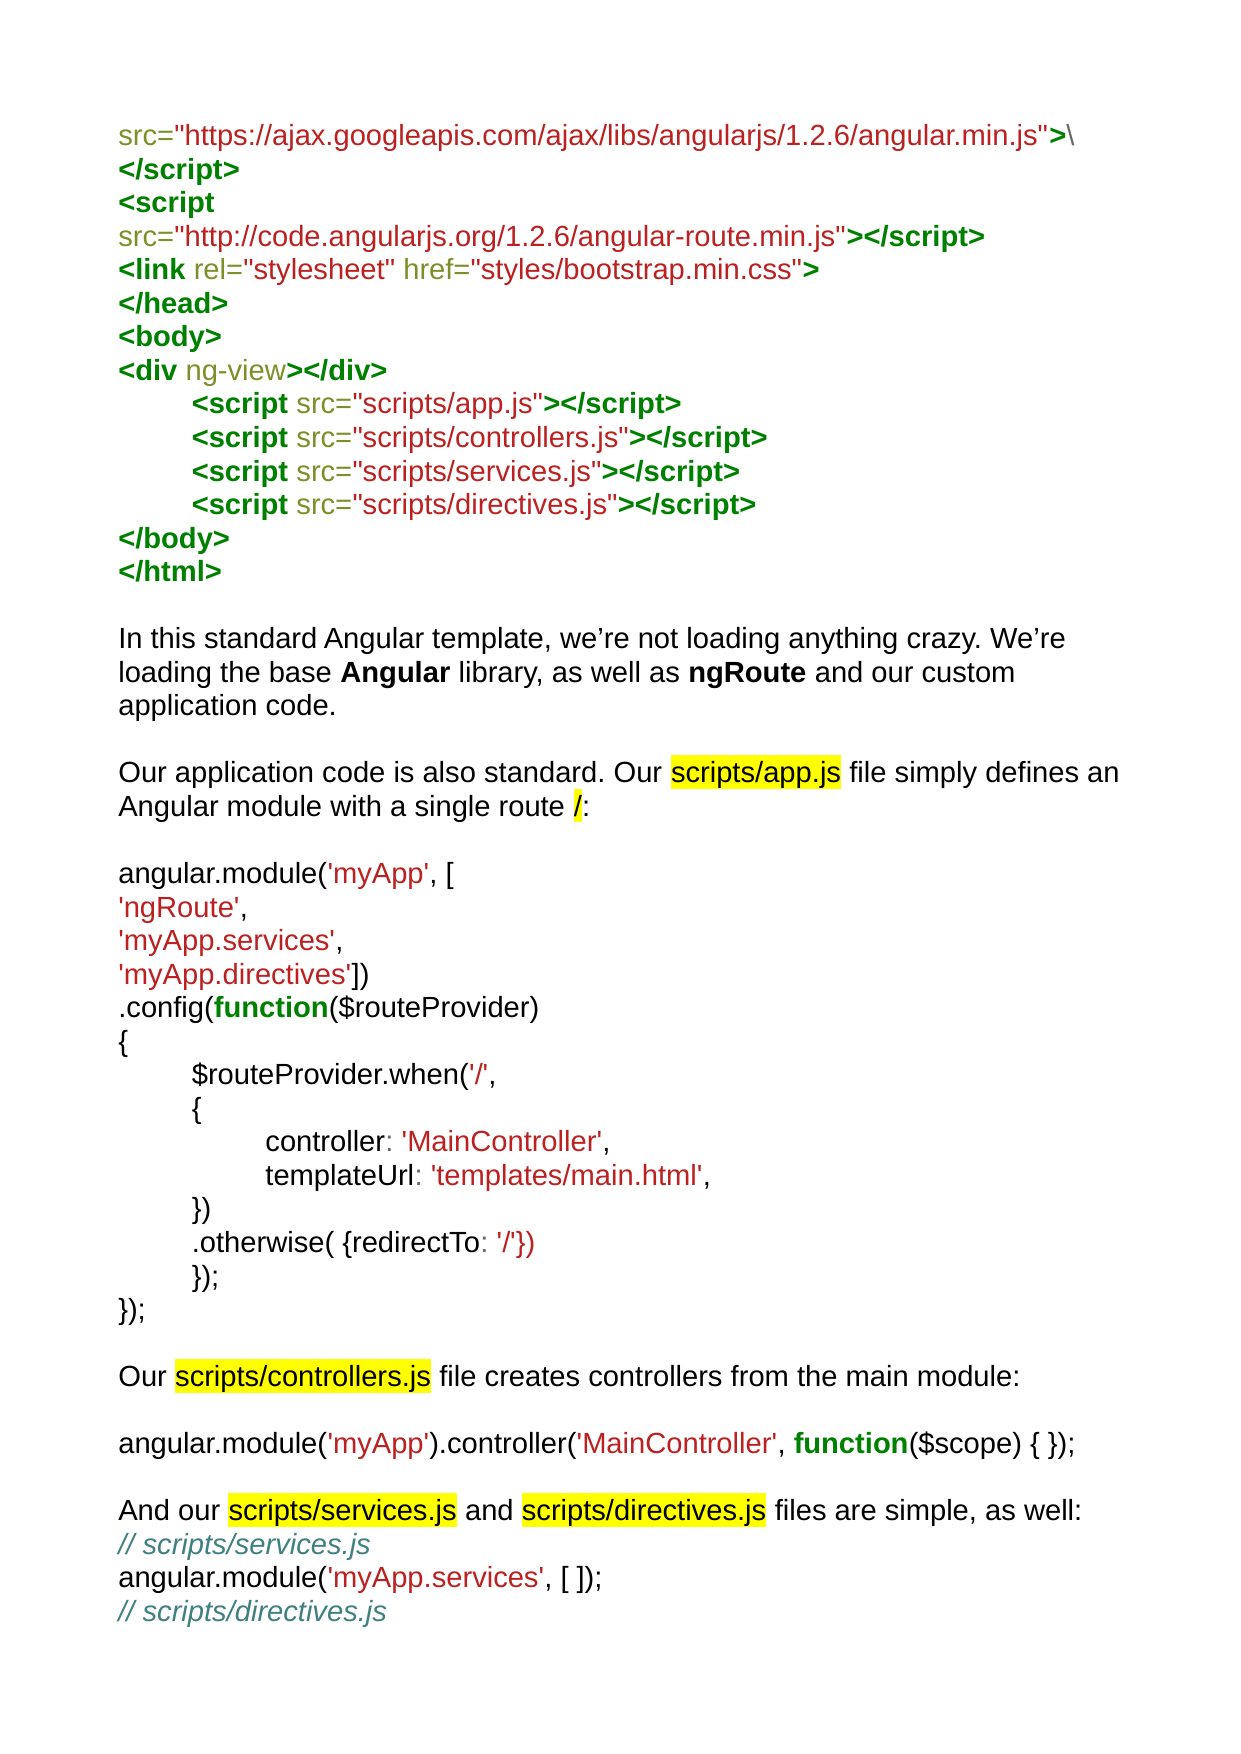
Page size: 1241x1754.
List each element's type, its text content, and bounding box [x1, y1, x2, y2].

text 'myApp.services', [118, 923, 1122, 957]
text templateUrl: 'templates/main.html', [118, 1158, 1122, 1191]
text </script> [118, 152, 1122, 185]
text { [118, 1024, 1122, 1057]
text angular.module('myApp.services', [ ]); [118, 1560, 1122, 1594]
text Our application code is also standard. Our scripts/app.js file simply defines an Angular module with a single route /: [118, 755, 1122, 822]
text </html> [118, 554, 1122, 588]
text In this standard Angular template, we’re not loading anything crazy. We’re loading the base Angular library, as well as ngRoute and our custom application code. [118, 621, 1122, 722]
text <link rel="stylesheet" href="styles/bootstrap.min.css"> [118, 252, 1122, 286]
text src="https://ajax.googleapis.com/ajax/libs/angularjs/1.2.6/angular.min.js">\ [118, 118, 1122, 152]
text { [118, 1091, 1122, 1124]
text </head> [118, 286, 1122, 319]
text // scripts/directives.js [118, 1594, 1122, 1627]
text }); [118, 1292, 1122, 1326]
text <script src="scripts/app.js"></script> [118, 386, 1122, 420]
text angular.module('myApp', [ [118, 856, 1122, 889]
text .config(function($routeProvider) [118, 990, 1122, 1024]
text // scripts/services.js [118, 1527, 1122, 1560]
text </body> [118, 521, 1122, 554]
text angular.module('myApp').controller('MainController', function($scope) { }); [118, 1426, 1122, 1460]
text <script src="scripts/services.js"></script> [118, 453, 1122, 487]
text .otherwise( {redirectTo: '/'}) [118, 1225, 1122, 1258]
text Our scripts/controllers.js file creates controllers from the main module: [118, 1359, 1122, 1393]
text controller: 'MainController', [118, 1124, 1122, 1158]
text <body> [118, 319, 1122, 353]
text <div ng-view></div> [118, 353, 1122, 386]
text <script src="scripts/controllers.js"></script> [118, 420, 1122, 453]
text <script src="scripts/directives.js"></script> [118, 487, 1122, 521]
text <script [118, 185, 1122, 219]
text $routeProvider.when('/', [118, 1057, 1122, 1091]
text 'myApp.directives']) [118, 957, 1122, 990]
text 'ngRoute', [118, 889, 1122, 923]
text }); [118, 1258, 1122, 1292]
text And our scripts/services.js and scripts/directives.js files are simple, as well: [118, 1493, 1122, 1527]
text }) [118, 1191, 1122, 1225]
text src="http://code.angularjs.org/1.2.6/angular-route.min.js"></script> [118, 219, 1122, 252]
